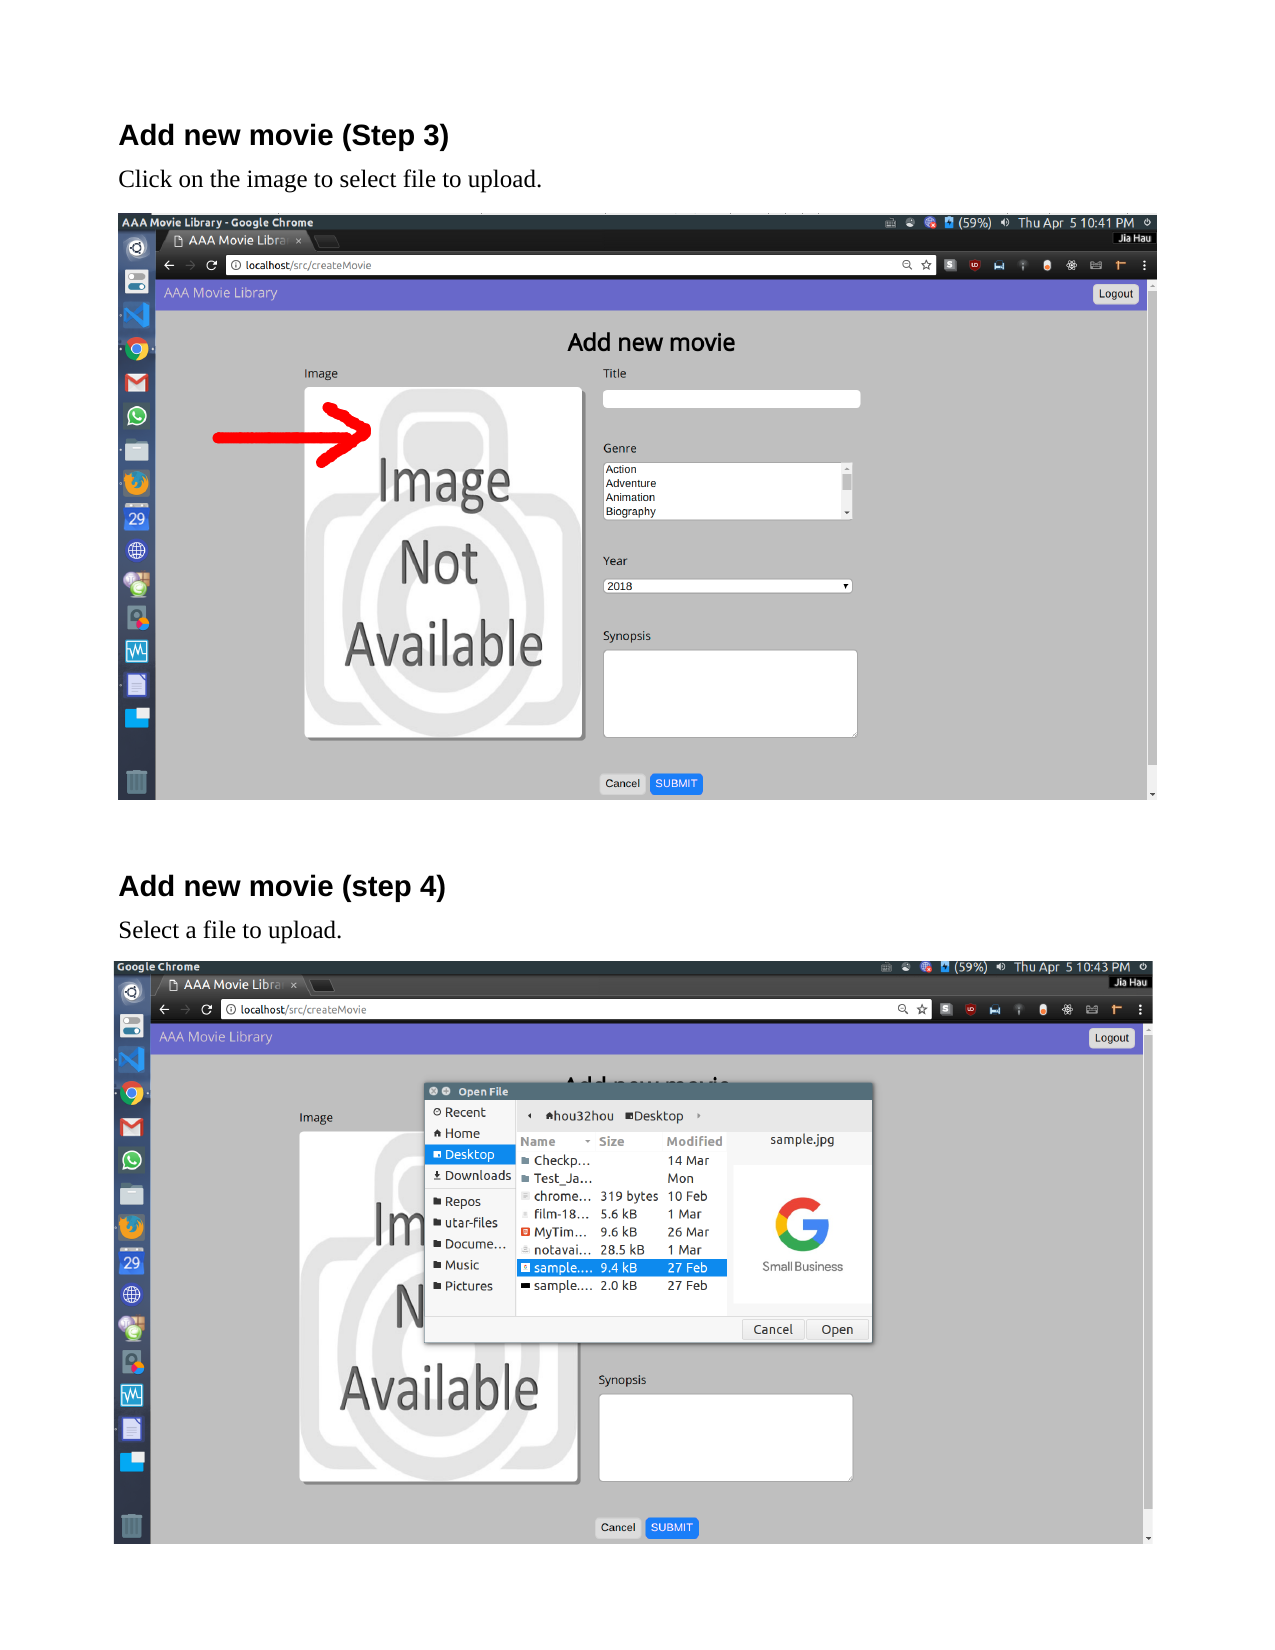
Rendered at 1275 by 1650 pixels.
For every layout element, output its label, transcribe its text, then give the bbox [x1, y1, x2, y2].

picture [118, 213, 1157, 800]
text Select a file to upload. [118, 915, 1157, 944]
subtitle Add new movie (step 4) [118, 869, 1157, 902]
subtitle Add new movie (Step 3) [118, 118, 1157, 152]
picture [113, 961, 1153, 1544]
text Click on the image to select file to upload. [118, 164, 1157, 193]
